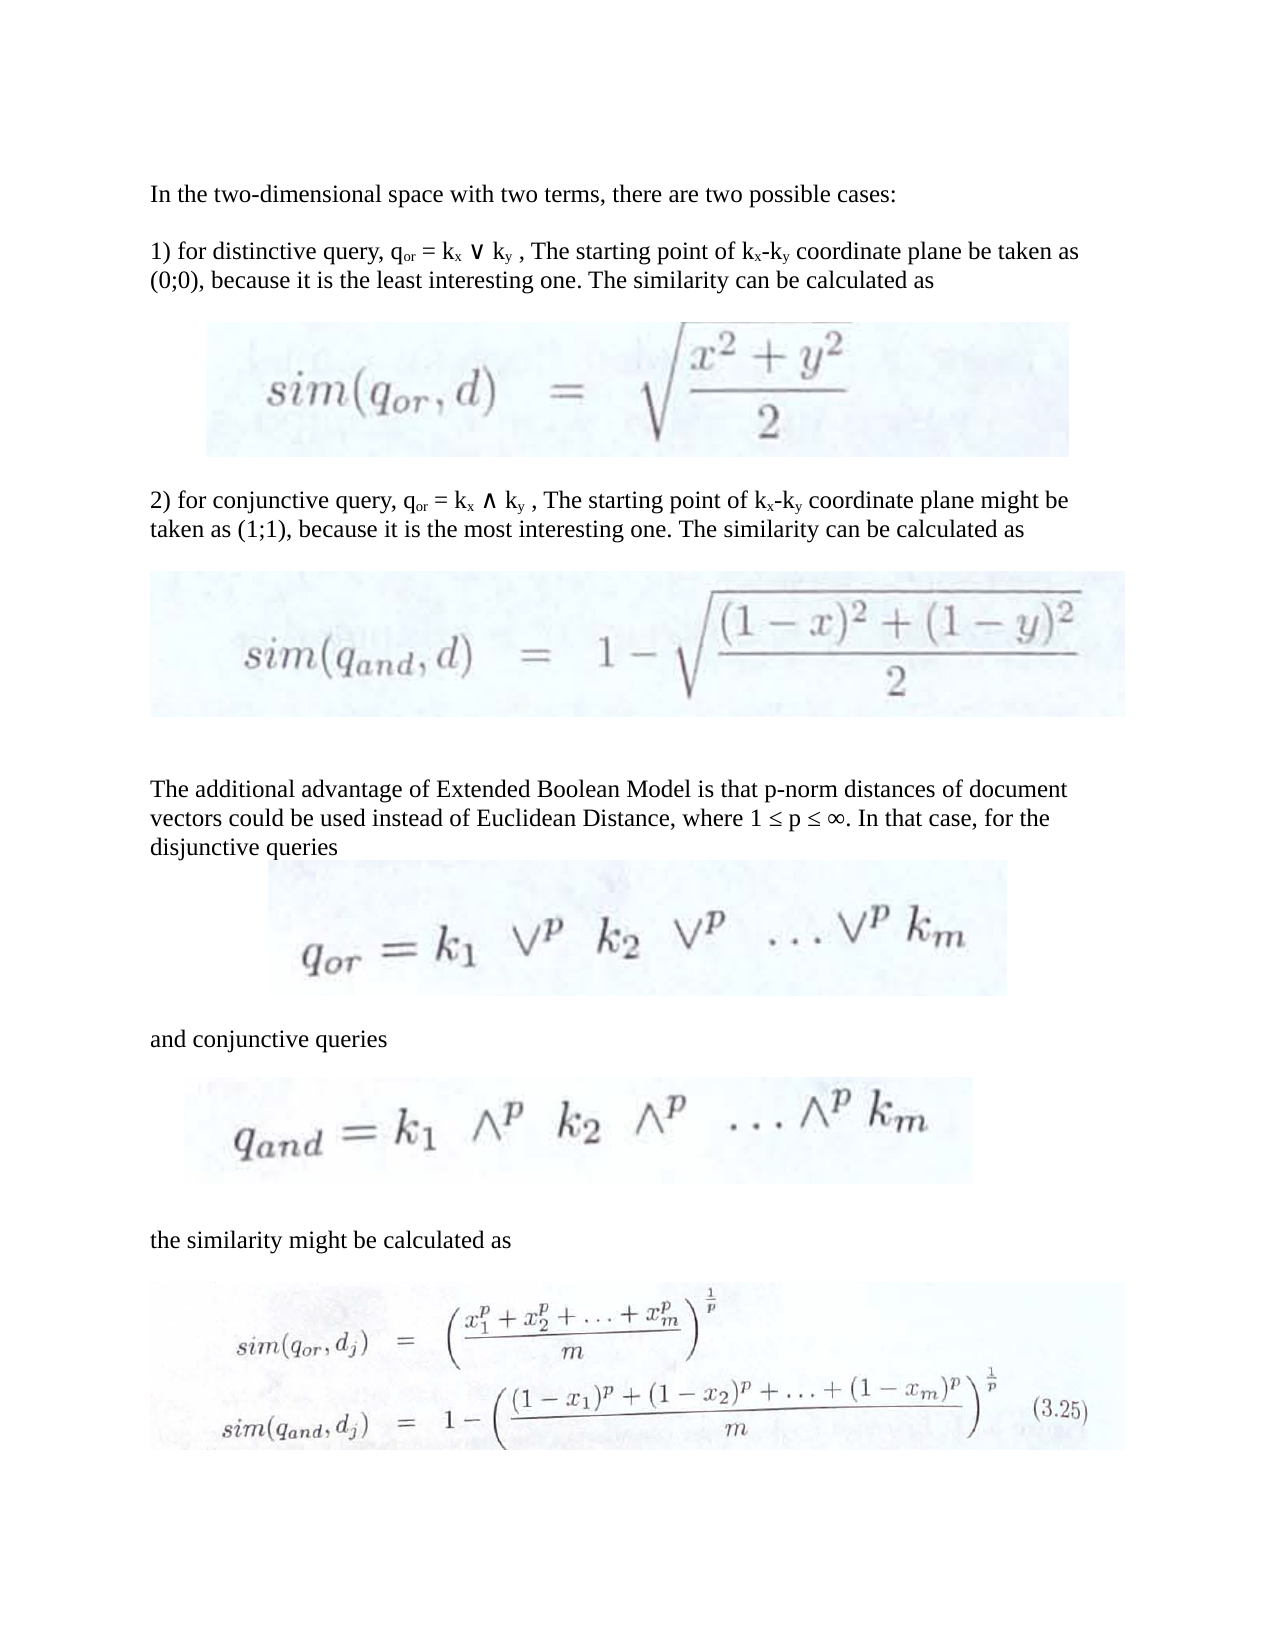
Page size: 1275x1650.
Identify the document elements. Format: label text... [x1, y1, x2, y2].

picture [183, 1077, 973, 1184]
picture [268, 860, 1008, 996]
picture [206, 322, 1069, 457]
text 2) for conjunctive query, qor = kx ∧ ky , The starting point of kx-ky coordinate plane might be taken as (1;1), because it is the most interesting one. The similarity can be calculated as [150, 486, 1125, 543]
text the similarity might be calculated as [150, 1225, 1125, 1254]
text The additional advantage of Extended Boolean Model is that p-norm distances of document vectors could be used instead of Euclidean Distance, where 1 ≤ p ≤ ∞. In that case, for the disjunctive queries [150, 774, 1125, 861]
picture [150, 1282, 1125, 1450]
text and conjunctive queries [150, 1024, 1125, 1053]
picture [150, 571, 1125, 717]
text 1) for distinctive query, qor = kx ∨ ky , The starting point of kx-ky coordinate plane be taken as (0;0), because it is the least interesting one. The similarity can be calculated as [150, 236, 1125, 294]
text In the two-dimensional space with two terms, there are two possible cases: [150, 179, 1125, 207]
